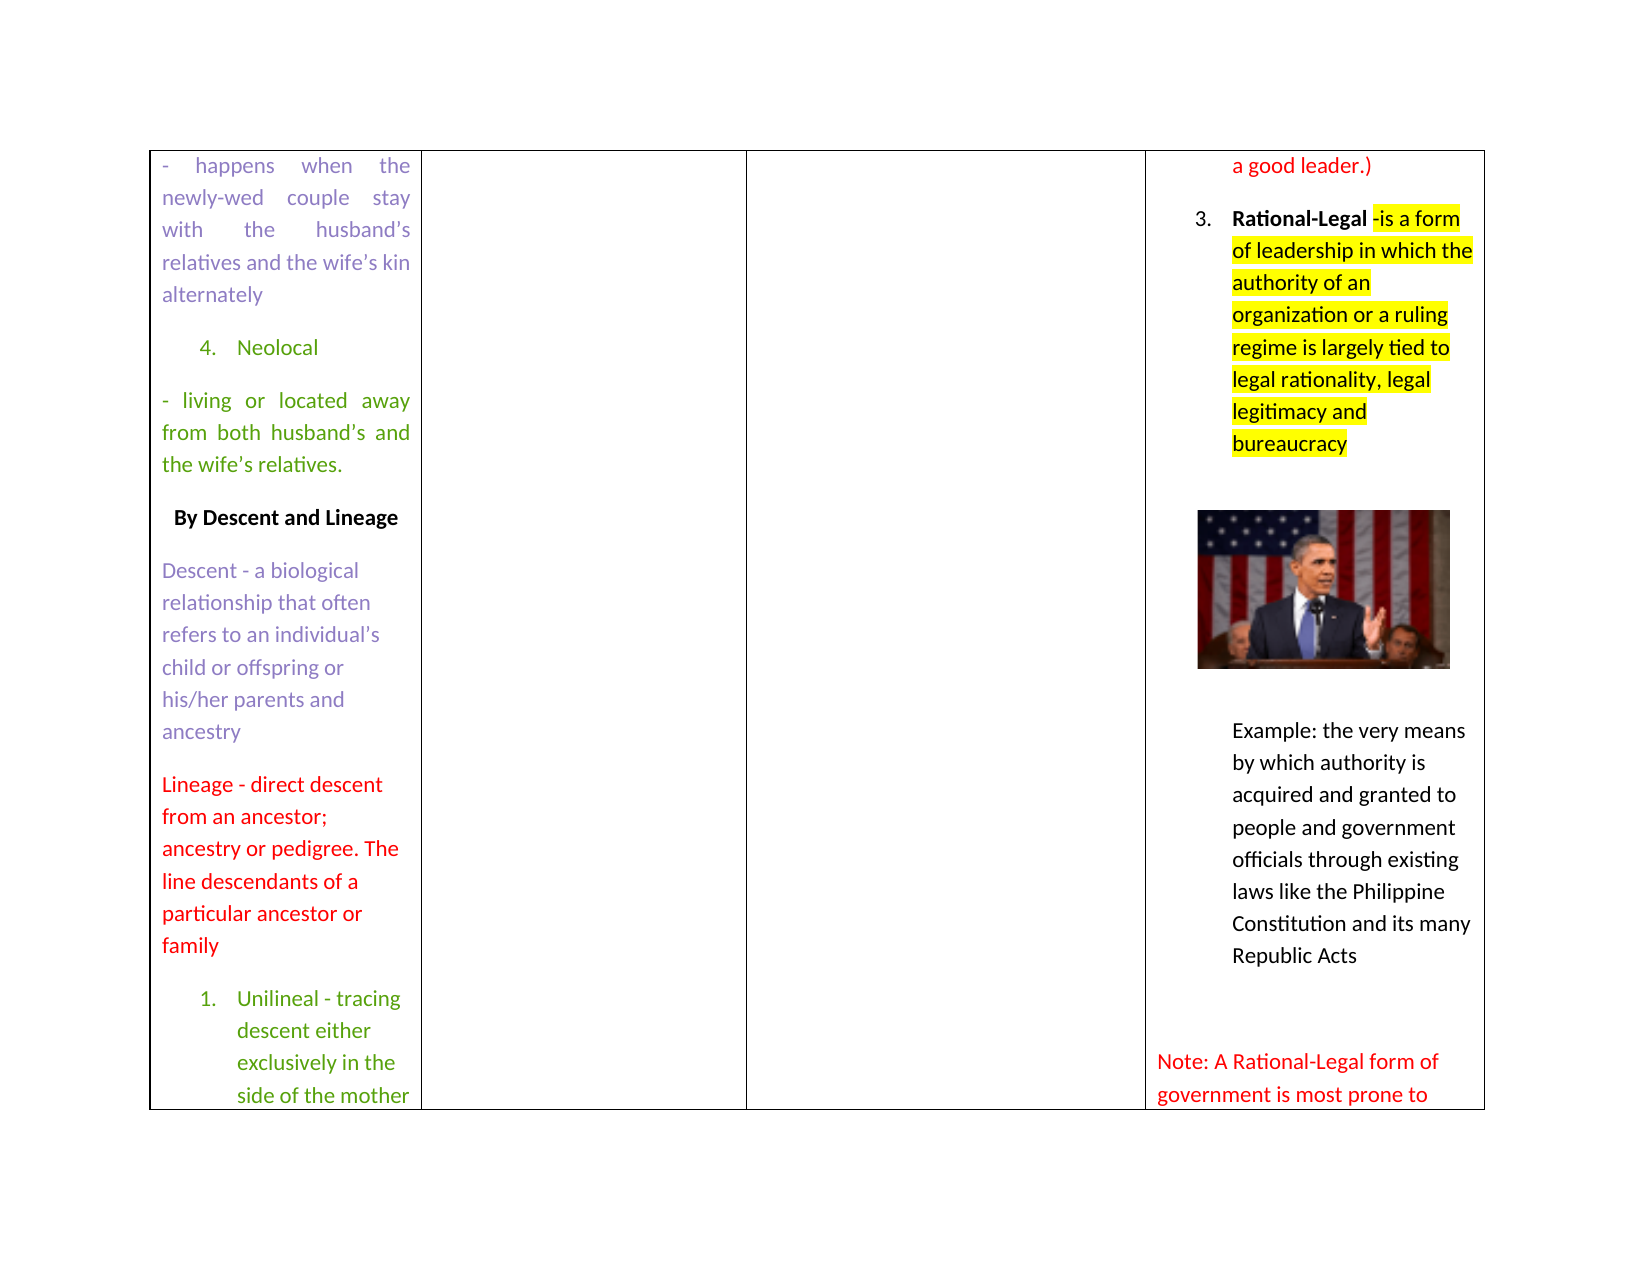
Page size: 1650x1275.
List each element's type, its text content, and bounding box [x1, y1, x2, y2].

table_cell By business organizations: sole proprietorship- owned and run by one individual who receives all profits and has unlimited responsibility for all losses. -no legal distinction between the owner and the business entity. -owners do not necessarily need to be alone, they can employ other people. partnership- is an arrangement between two or more people to oversee business operations and share its profits and liabilities. -The partners in a partnership may be individuals, businesses, interest-based organizations, schools, governments or combinations. cooperatives - an autonomous association of persons united voluntarily to meet their common economic, social, and cultural needs aspirations through a jointly-owned enterprise. - democratically owned by their members, with each member having one vote in electing the board of directors. corporations - is a business entity that is owned by shareholder(s), who elect a board of directors to oversee the organization’s activities Meanings: National -may refer to the goods and services which a country is able to produce at any given time using all the natural, human and capital resources available to it. Transnational - is an extending or operating across national; boundaries; - it is a multinational company Multinational - includes or involves several countries or individuals of several nationalities; - it is a company operating in several countries. [747, 151, 1145, 1109]
table_cell [422, 151, 746, 1109]
picture [1197, 510, 1450, 669]
table_cell a good leader.) Rational-Legal -is a form of leadership in which the authority of an organization or a ruling regime is largely tied to legal rationality, legal legitimacy and bureaucracy Example: the very means by which authority is acquired and granted to people and government officials through existing laws like the Philippine Constitution and its many Republic Acts Note: A Rational-Legal form of government is most prone to [1146, 151, 1484, 1109]
table_cell By kinship (relatedness): By blood (consanguineal) - also known as Consanguineal kinship - considered as the most basic and general form of relations Ex. relationship between siblings, nieces/nephews, aunts/uncles, parents and their children, etc. By law (affinal kinship) - In law, affinity is the kinship relationship created or that exists between two people as a result of someone's marriage. - In law, affinity may be relevant in relation to prohibitions on incestuous sexual relations. Ex. In Michigan, sexual contact between persons related by blood is chargeable as criminal sexual conduct. Maranao By Ritual: 1. Compadrazgo - ritualized form of co-parenthood or family. Ex. Baptism, Confirmation, Marriage By Marriage: Endogamy - marriage within local community, clan or tribe Exogamy - required to marry outside their own group, community, or social classes. Polygamy - the practice of having more than one partner or sexual mate. > Polygyny - a man has multiple female partners or mates. > Polyandry - a woman has multiple male partners and mates. Monogamy - “one union“. Refers to the marriage or sexual partnering custom or practice where an individual has only one partner or mate. Referred Marriage and Arranged Marriages: 1. Child Marriage - when parents arrange the marriage of their child long before marriage takes place. 2. Exchange Marriage - reciprocal exchange of spouses between two countries/race 3. Diplomatic Marriage - arranged marriage established between two royal or political families 4. Modern Arranged Marriage - the child’s parents, with consent of the child, choose from several possible mates. By Family: 1. Nuclear Family - type of family group consisting of two parents and their children. 2. Extended Family - a family which extends beyond the nuclear family to include grandparents and other relatives. 3. Blended Family - type of family where the parents have a child/ren from previous marital relationships (Complex Family) By Preferred Residence/Household: Patrilocal - occurs when married couples stay in the house of the husband’s relatives or near the husband’s kin Matrilocal - happens when the couples live with the wife’s relatives or near the wife’s kin Biolocal - happens when the newly-wed couple stay with the husband’s relatives and the wife’s kin alternately Neolocal - living or located away from both husband’s and the wife’s relatives. By Descent and Lineage Descent - a biological relationship that often refers to an individual’s child or offspring or his/her parents and ancestry Lineage - direct descent from an ancestor; ancestry or pedigree. The line descendants of a particular ancestor or family Unilineal - tracing descent either exclusively in the side of the mother or the father. Patrilineal -those that connect generations through the father’s line. -VINACE SALAZAR. Matrilineal -is the tracing of kinship through the female line. -JIBRAEL MOHAMMAD Bilateral - a family arrangement where descent and inheritance are passed equally through both parents. -Kishia Mendoza [151, 151, 421, 1109]
